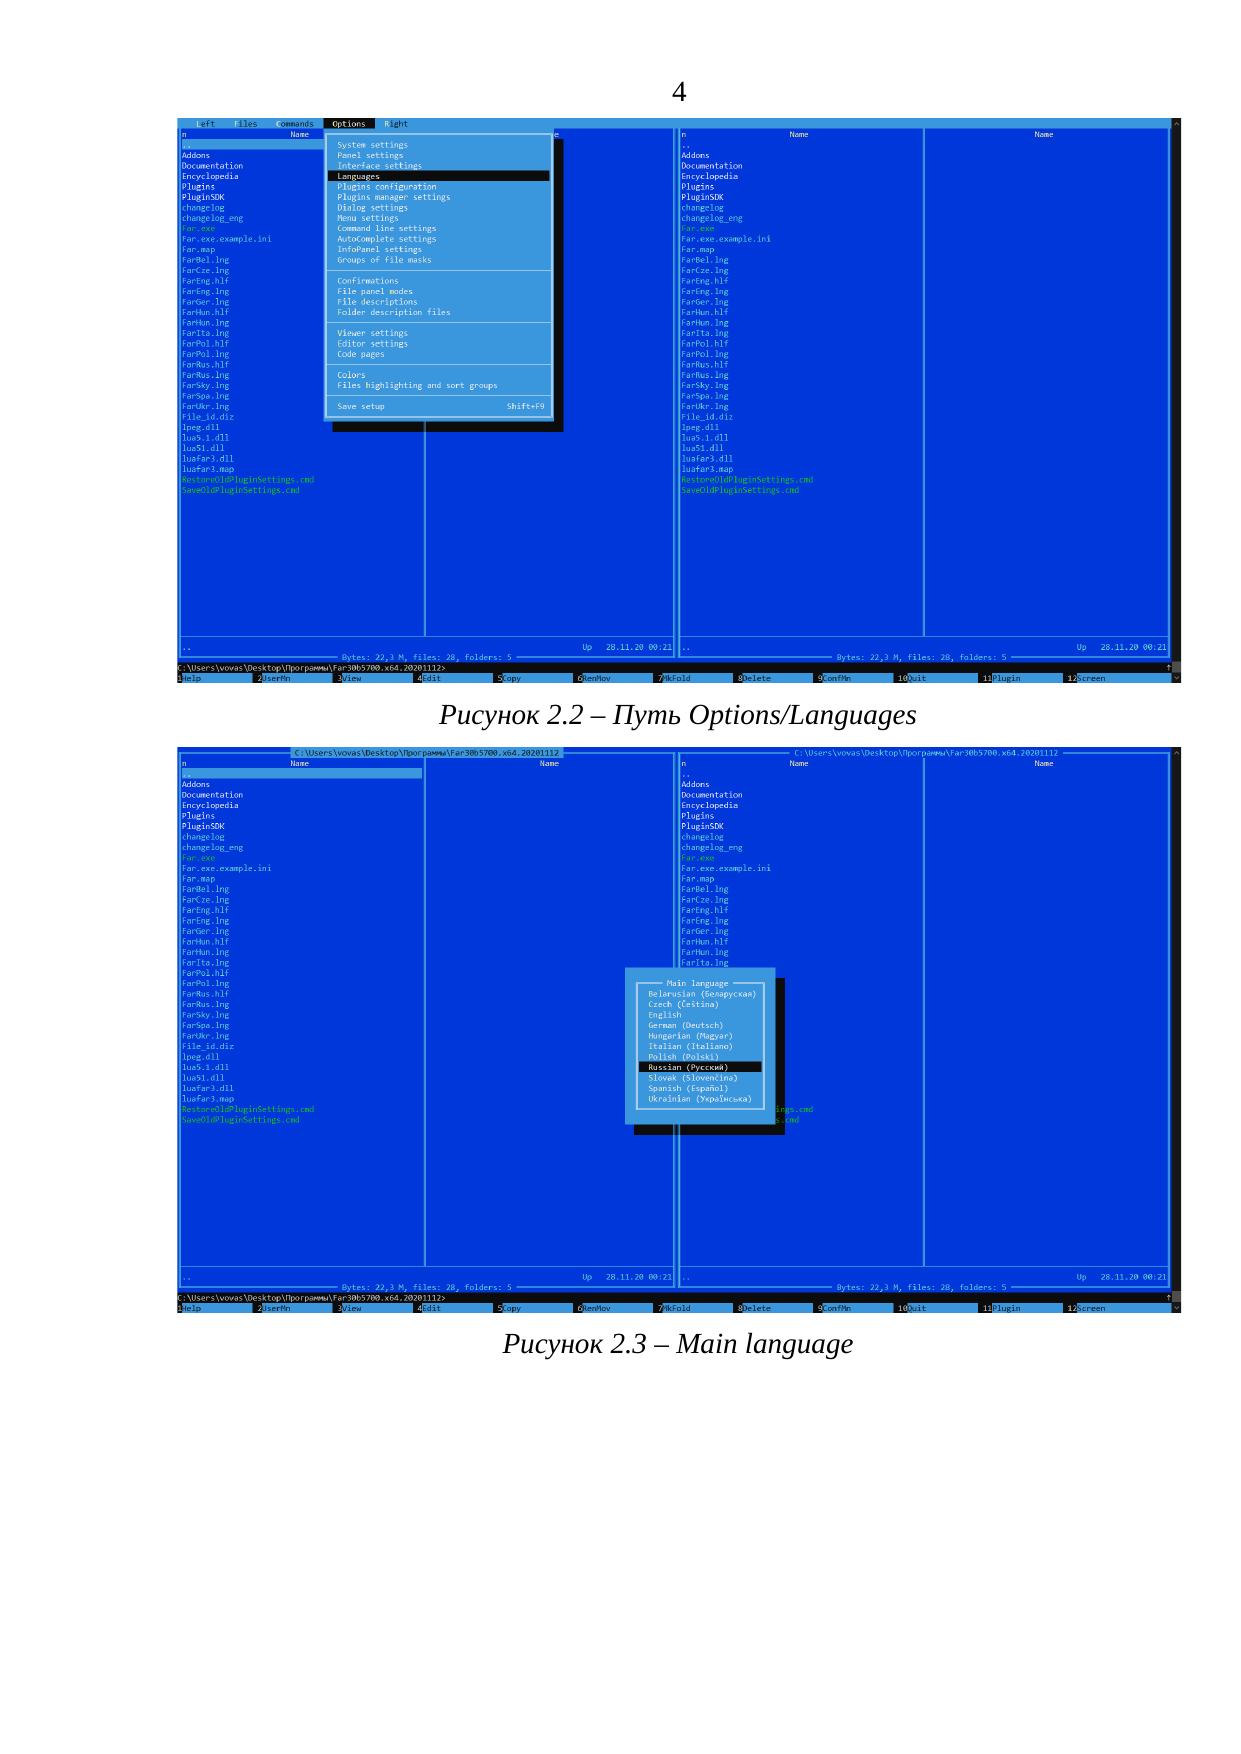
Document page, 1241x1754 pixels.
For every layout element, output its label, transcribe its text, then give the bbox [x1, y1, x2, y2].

text Рисунок 2.2 – Путь Options/Languages [177, 697, 1181, 731]
text Рисунок 2.3 – Main language [177, 1327, 1181, 1360]
